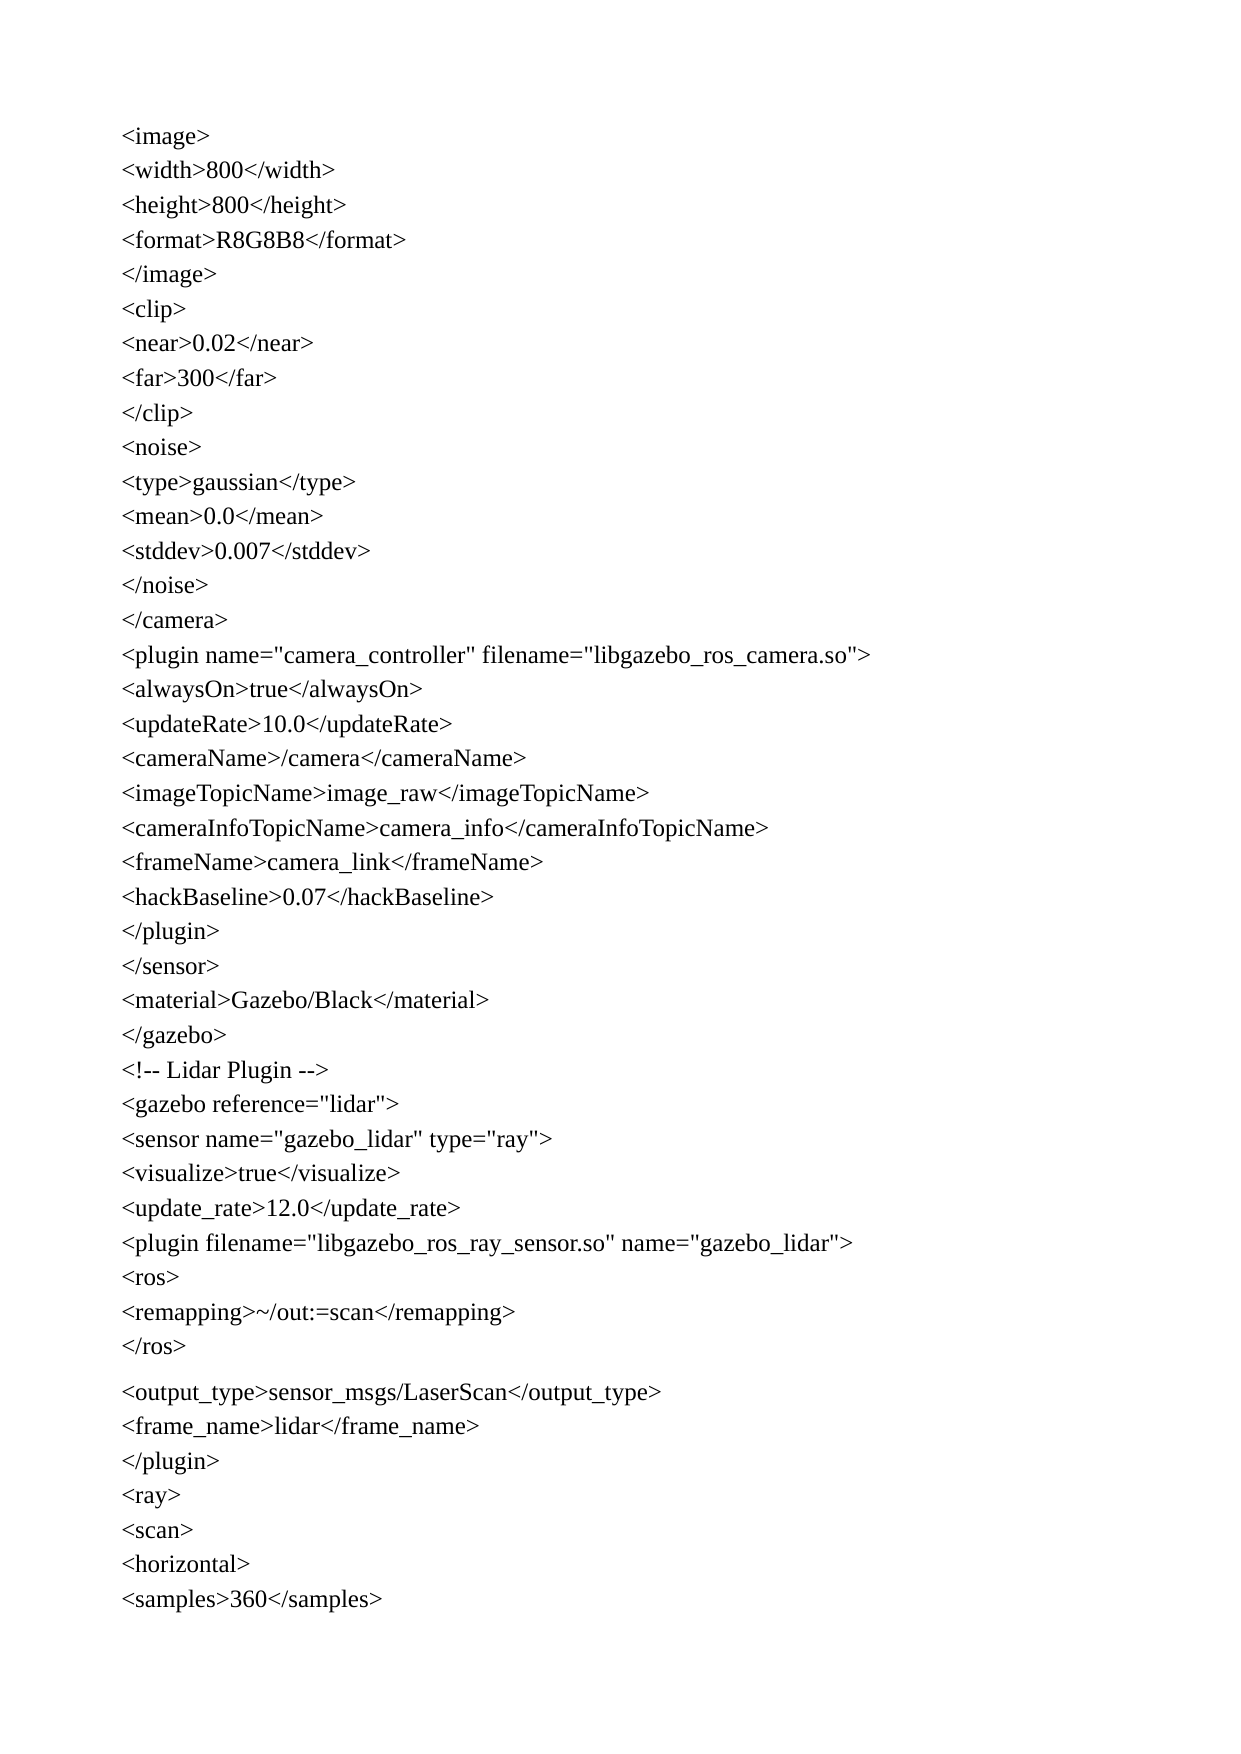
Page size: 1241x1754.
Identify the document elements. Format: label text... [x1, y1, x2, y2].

table_header <frame_name>lidar</frame_name> [118, 1408, 493, 1443]
table_header </noise> [118, 568, 223, 602]
table_header <frameName>camera_link</frameName> [118, 844, 557, 879]
table_header </image> [118, 256, 231, 291]
table_header <mean>0.0</mean> [118, 499, 338, 533]
table_header <image> [118, 118, 224, 153]
table_header <ray> [118, 1478, 195, 1512]
table_header <gazebo reference="lidar"> [118, 1086, 413, 1121]
table_header <cameraInfoTopicName>camera_info</cameraInfoTopicName> [118, 810, 782, 844]
table_header <updateRate>10.0</updateRate> [118, 706, 467, 741]
table_header </clip> [118, 395, 208, 429]
table_header <material>Gazebo/Black</material> [118, 983, 502, 1017]
table_header <far>300</far> [118, 360, 291, 395]
table_header <clip> [118, 291, 201, 326]
table_header <remapping>~/out:=scan</remapping> [118, 1294, 529, 1328]
table_header <imageTopicName>image_raw</imageTopicName> [118, 775, 664, 810]
table_header <update_rate>12.0</update_rate> [118, 1190, 474, 1225]
table_header <height>800</height> [118, 187, 360, 222]
table_header </plugin> [118, 914, 234, 948]
table_header <plugin name="camera_controller" filename="libgazebo_ros_camera.so"> [118, 637, 884, 671]
table_header <!-- Lidar Plugin --> [118, 1052, 343, 1086]
table_header <width>800</width> [118, 153, 349, 187]
table_header <output_type>sensor_msgs/LaserScan</output_type> [118, 1374, 673, 1408]
table_header </plugin> [118, 1443, 234, 1477]
table_header </sensor> [118, 948, 234, 983]
table_header <hackBaseline>0.07</hackBaseline> [118, 879, 508, 913]
table_header <near>0.02</near> [118, 326, 328, 360]
table_header <stddev>0.007</stddev> [118, 533, 385, 568]
table_header [118, 1363, 136, 1374]
table_header <samples>360</samples> [118, 1581, 396, 1616]
table_header <visualize>true</visualize> [118, 1156, 414, 1190]
table_header <plugin filename="libgazebo_ros_ray_sensor.so" name="gazebo_lidar"> [118, 1225, 867, 1259]
table_header <cameraName>/camera</cameraName> [118, 741, 540, 775]
table_header <sensor name="gazebo_lidar" type="ray"> [118, 1121, 567, 1156]
table_header <noise> [118, 429, 216, 464]
table_header <format>R8G8B8</format> [118, 222, 420, 256]
table_header </camera> [118, 602, 242, 637]
table_header <horizontal> [118, 1547, 264, 1581]
table_header </gazebo> [118, 1017, 241, 1052]
table_header <ros> [118, 1259, 194, 1294]
table_header <type>gaussian</type> [118, 464, 370, 498]
table_header </ros> [118, 1329, 201, 1363]
table_header <scan> [118, 1512, 208, 1547]
table_header <alwaysOn>true</alwaysOn> [118, 671, 437, 706]
